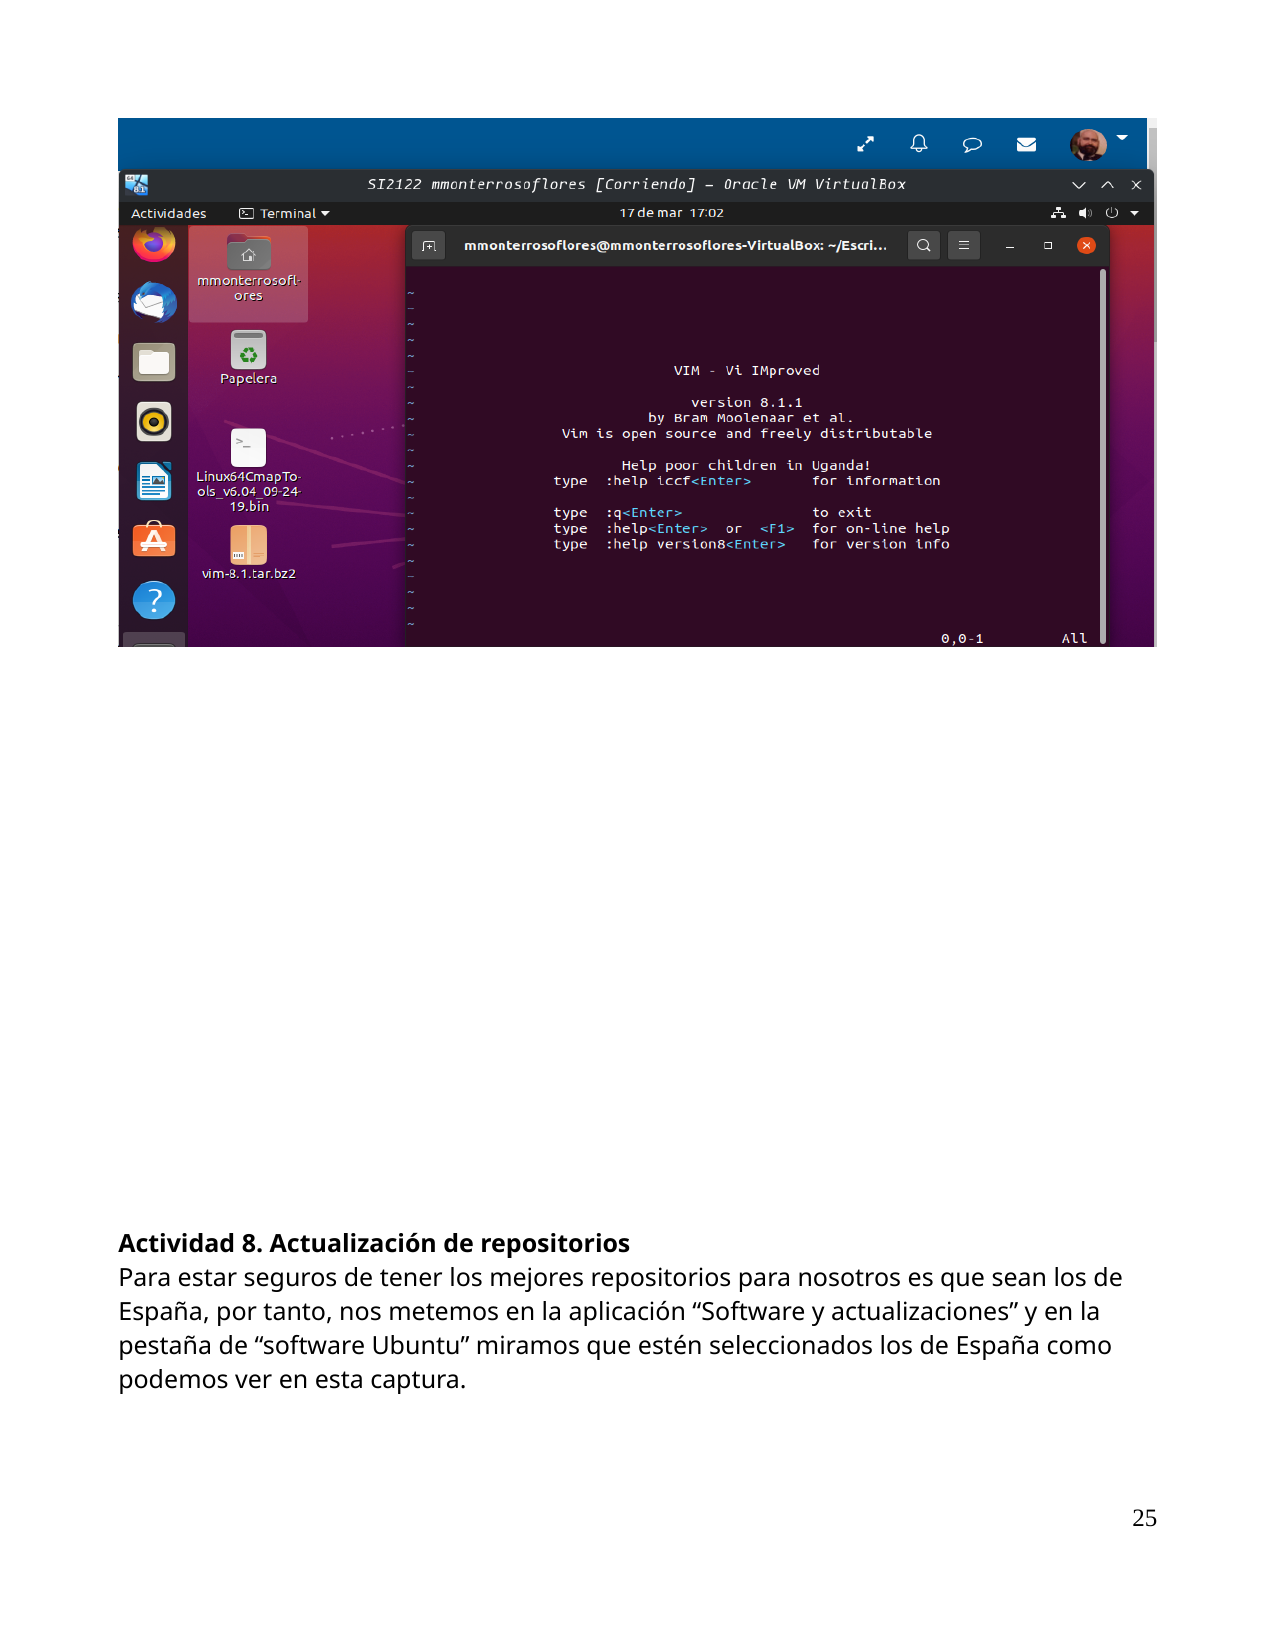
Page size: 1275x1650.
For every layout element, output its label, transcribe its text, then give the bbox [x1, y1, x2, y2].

text Actividad 8. Actualización de repositorios [118, 1226, 1157, 1260]
picture [118, 118, 1157, 647]
text Para estar seguros de tener los mejores repositorios para nosotros es que sean los de España, por tanto, nos metemos en la aplicación “Software y actualizaciones” y en la pestaña de “software Ubuntu” miramos que estén seleccionados los de España como podemos ver en esta captura. [118, 1260, 1157, 1396]
table_header [118, 647, 1157, 681]
